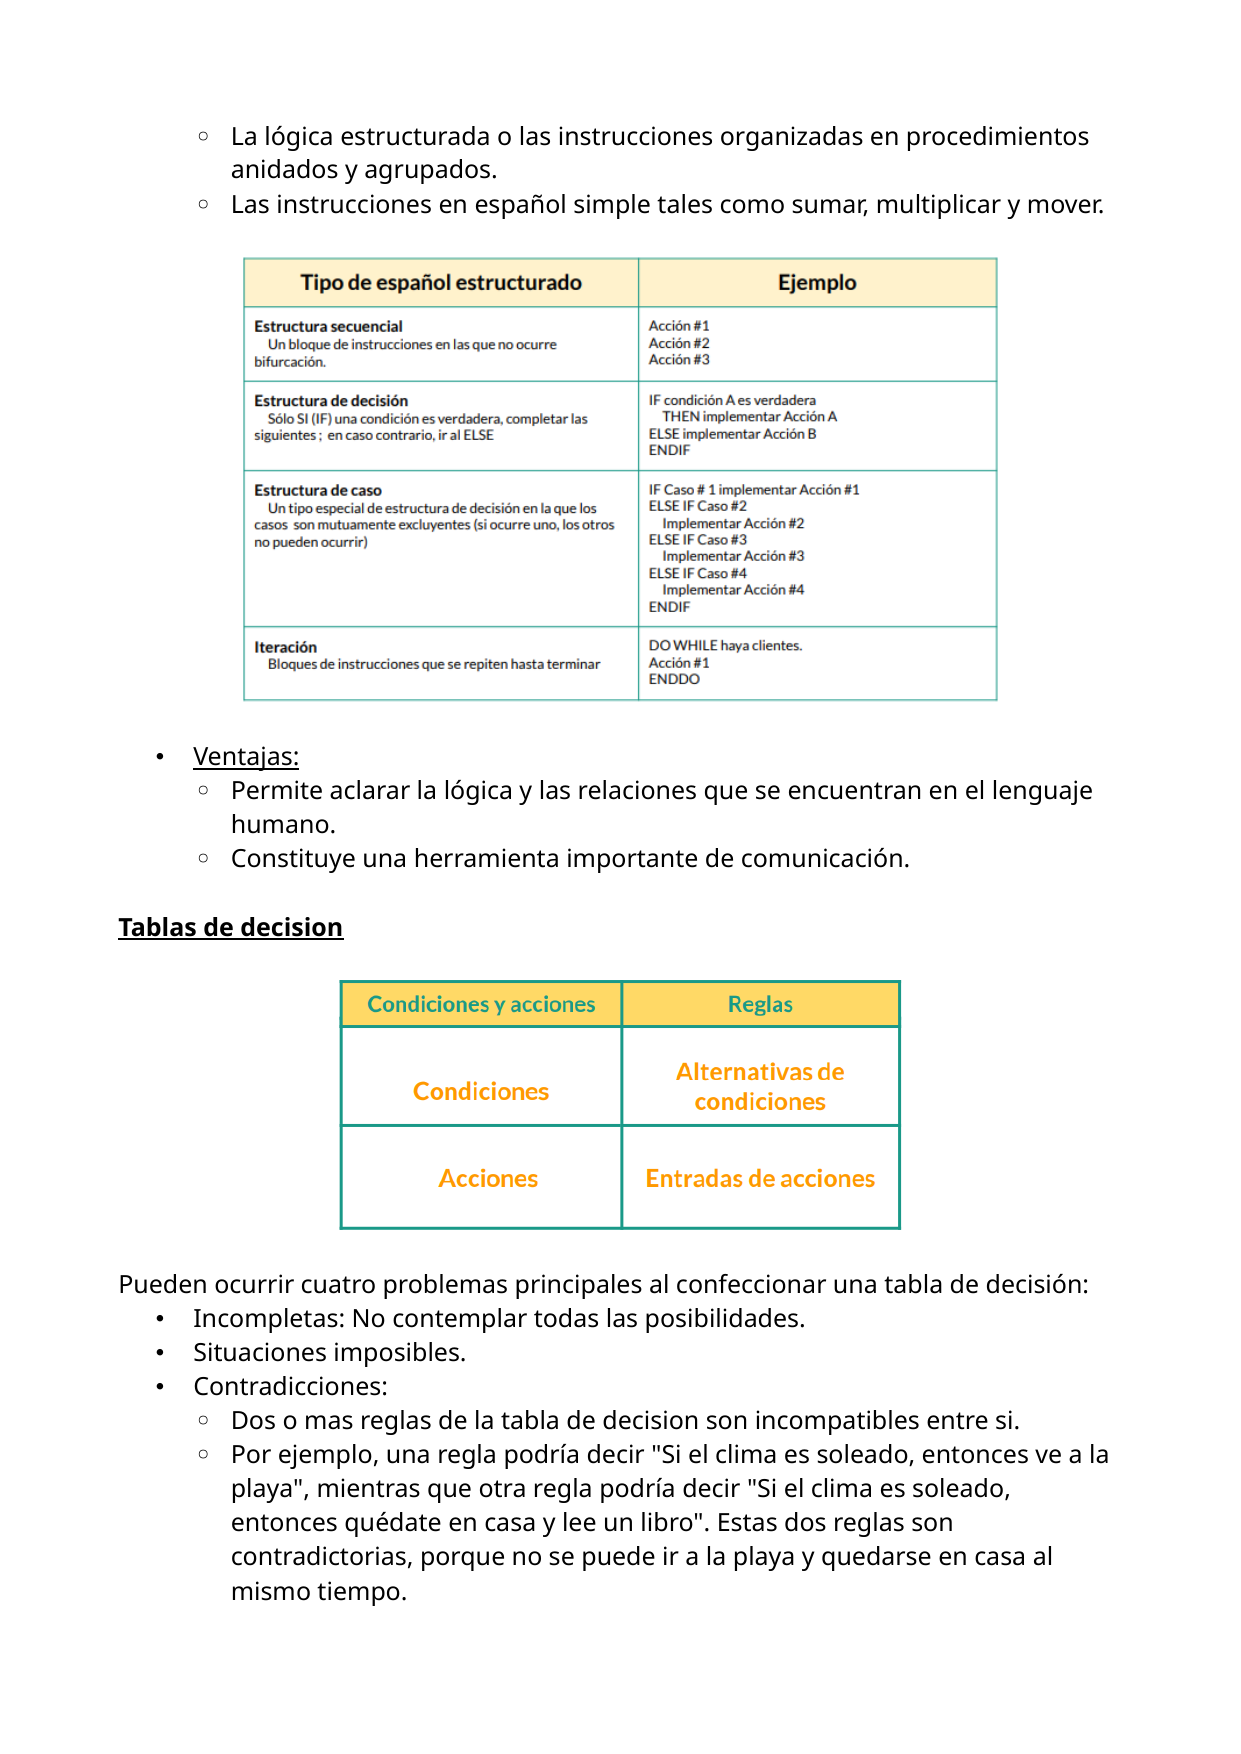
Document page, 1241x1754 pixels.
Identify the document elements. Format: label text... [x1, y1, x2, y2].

text Pueden ocurrir cuatro problemas principales al confeccionar una tabla de decisión: [118, 1267, 1122, 1301]
picture [336, 977, 904, 1233]
list Dos o mas reglas de la tabla de decision son incompatibles entre si. [193, 1403, 1122, 1437]
list Contradicciones: [156, 1369, 1122, 1403]
picture [241, 254, 1000, 705]
list Las instrucciones en español simple tales como sumar, multiplicar y mover. [193, 186, 1122, 220]
list Permite aclarar la lógica y las relaciones que se encuentran en el lenguaje humano. [193, 773, 1122, 841]
text Tablas de decision [118, 909, 1122, 943]
list Por ejemplo, una regla podría decir "Si el clima es soleado, entonces ve a la playa", mientras que otra regla podría decir "Si el clima es soleado, entonces quédate en casa y lee un libro". Estas dos reglas son contradictorias, porque no se puede ir a la playa y quedarse en casa al mismo tiempo. [193, 1437, 1122, 1607]
list La lógica estructurada o las instrucciones organizadas en procedimientos anidados y agrupados. [193, 118, 1122, 186]
list Ventajas: [156, 739, 1122, 773]
list Incompletas: No contemplar todas las posibilidades. [156, 1301, 1122, 1335]
list Situaciones imposibles. [156, 1335, 1122, 1369]
list Constituye una herramienta importante de comunicación. [193, 841, 1122, 875]
